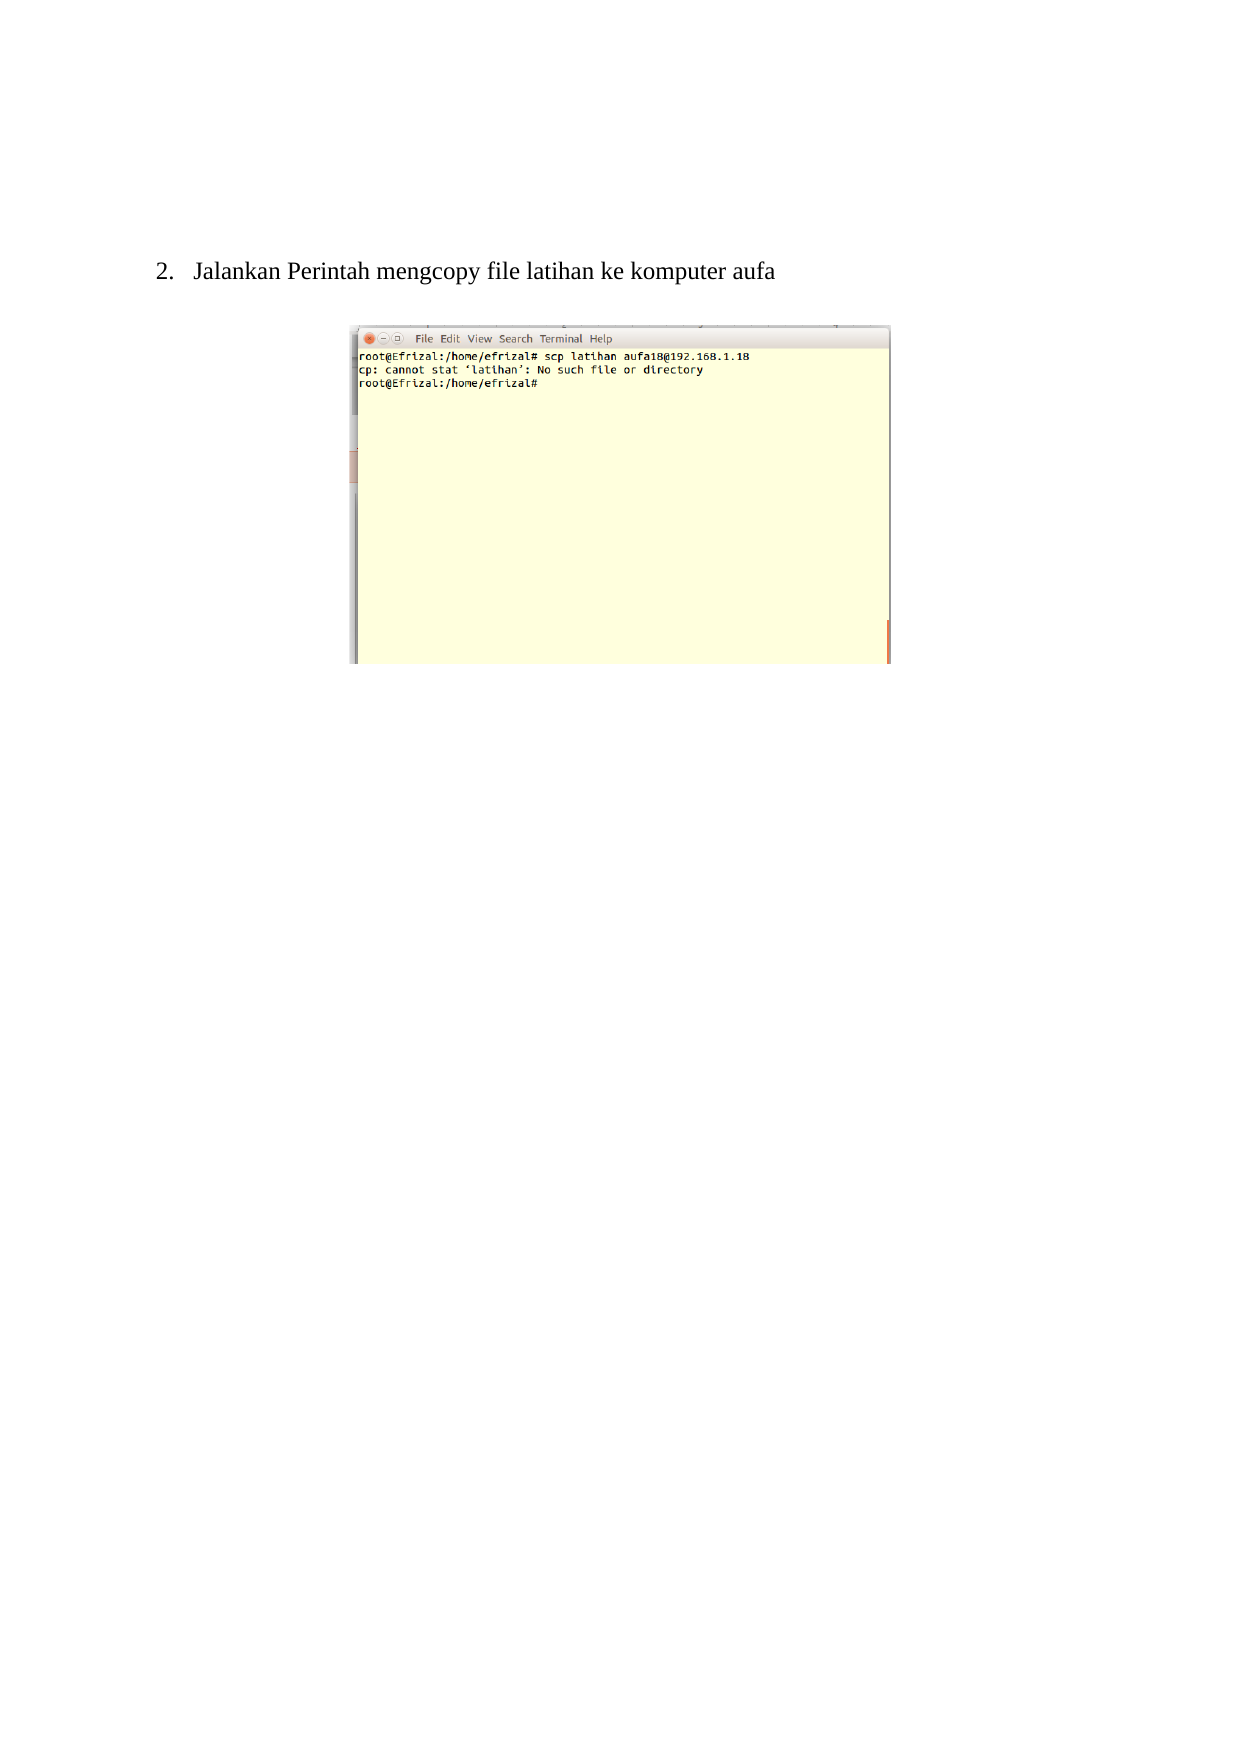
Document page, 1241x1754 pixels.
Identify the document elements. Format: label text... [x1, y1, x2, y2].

picture [349, 325, 891, 664]
list Jalankan Perintah mengcopy file latihan ke komputer aufa [156, 256, 1122, 285]
